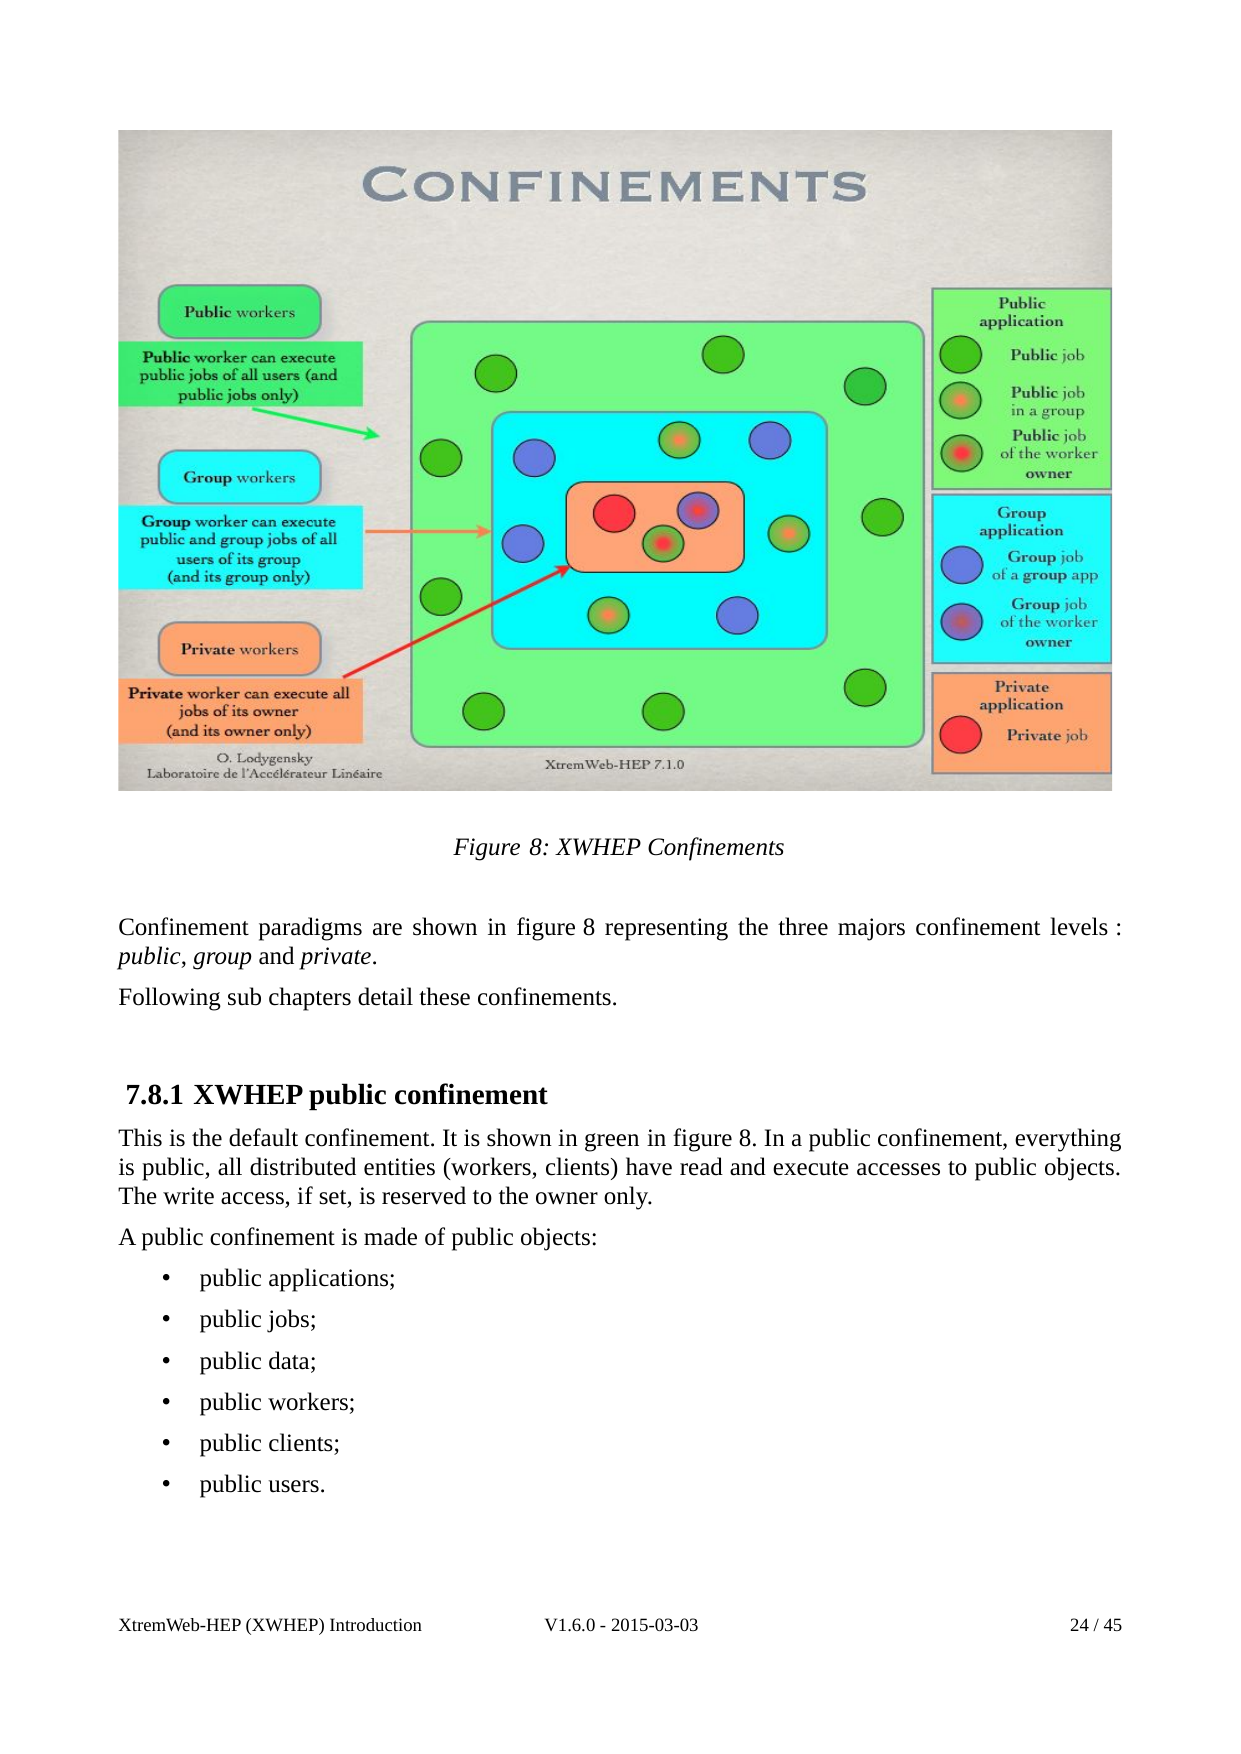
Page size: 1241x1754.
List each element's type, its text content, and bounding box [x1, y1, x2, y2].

text Confinement paradigms are shown in figure 8 representing the three majors confinement levels : public, group and private. [118, 912, 1122, 970]
text A public confinement is made of public objects: [118, 1222, 1122, 1251]
text This is the default confinement. It is shown in green in figure 8. In a public confinement, everything is public, all distributed entities (workers, clients) have read and execute accesses to public objects. The write access, if set, is reserved to the owner only. [118, 1123, 1122, 1209]
text Figure 8: XWHEP Confinements [118, 832, 1122, 861]
list public workers; [162, 1387, 1122, 1416]
list public data; [162, 1346, 1122, 1374]
list public clients; [162, 1428, 1122, 1457]
subtitle XWHEP public confinement [118, 1077, 1122, 1111]
list public users. [162, 1469, 1122, 1498]
list public applications; [162, 1263, 1122, 1292]
picture [118, 130, 1113, 791]
text Following sub chapters detail these confinements. [118, 982, 1122, 1011]
list public jobs; [162, 1304, 1122, 1333]
